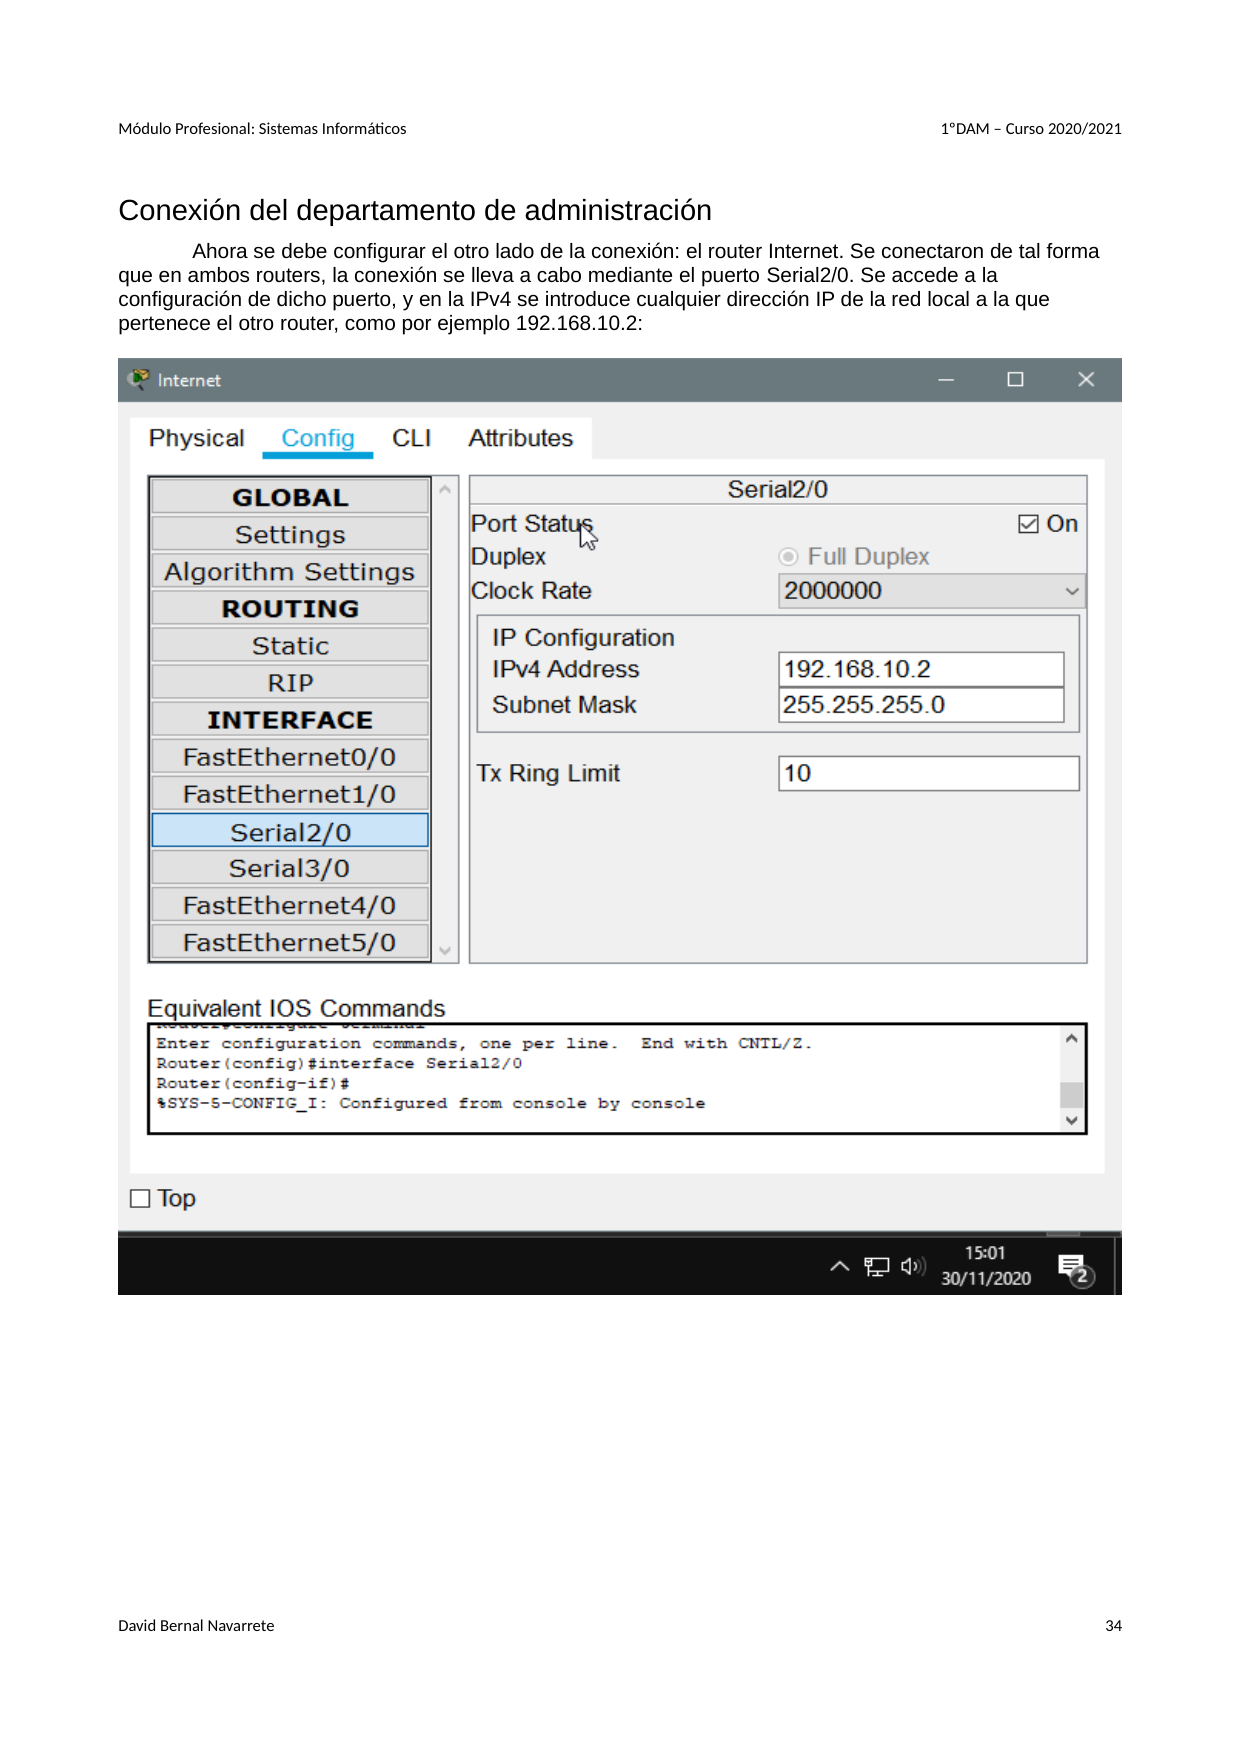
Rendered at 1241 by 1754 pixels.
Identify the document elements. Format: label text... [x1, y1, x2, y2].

text Ahora se debe configurar el otro lado de la conexión: el router Internet. Se conectaron de tal forma que en ambos routers, la conexión se lleva a cabo mediante el puerto Serial2/0. Se accede a la configuración de dicho puerto, y en la IPv4 se introduce cualquier dirección IP de la red local a la que pertenece el otro router, como por ejemplo 192.168.10.2: [118, 239, 1122, 335]
picture [118, 358, 1122, 1295]
subtitle Conexión del departamento de administración [118, 193, 1122, 226]
